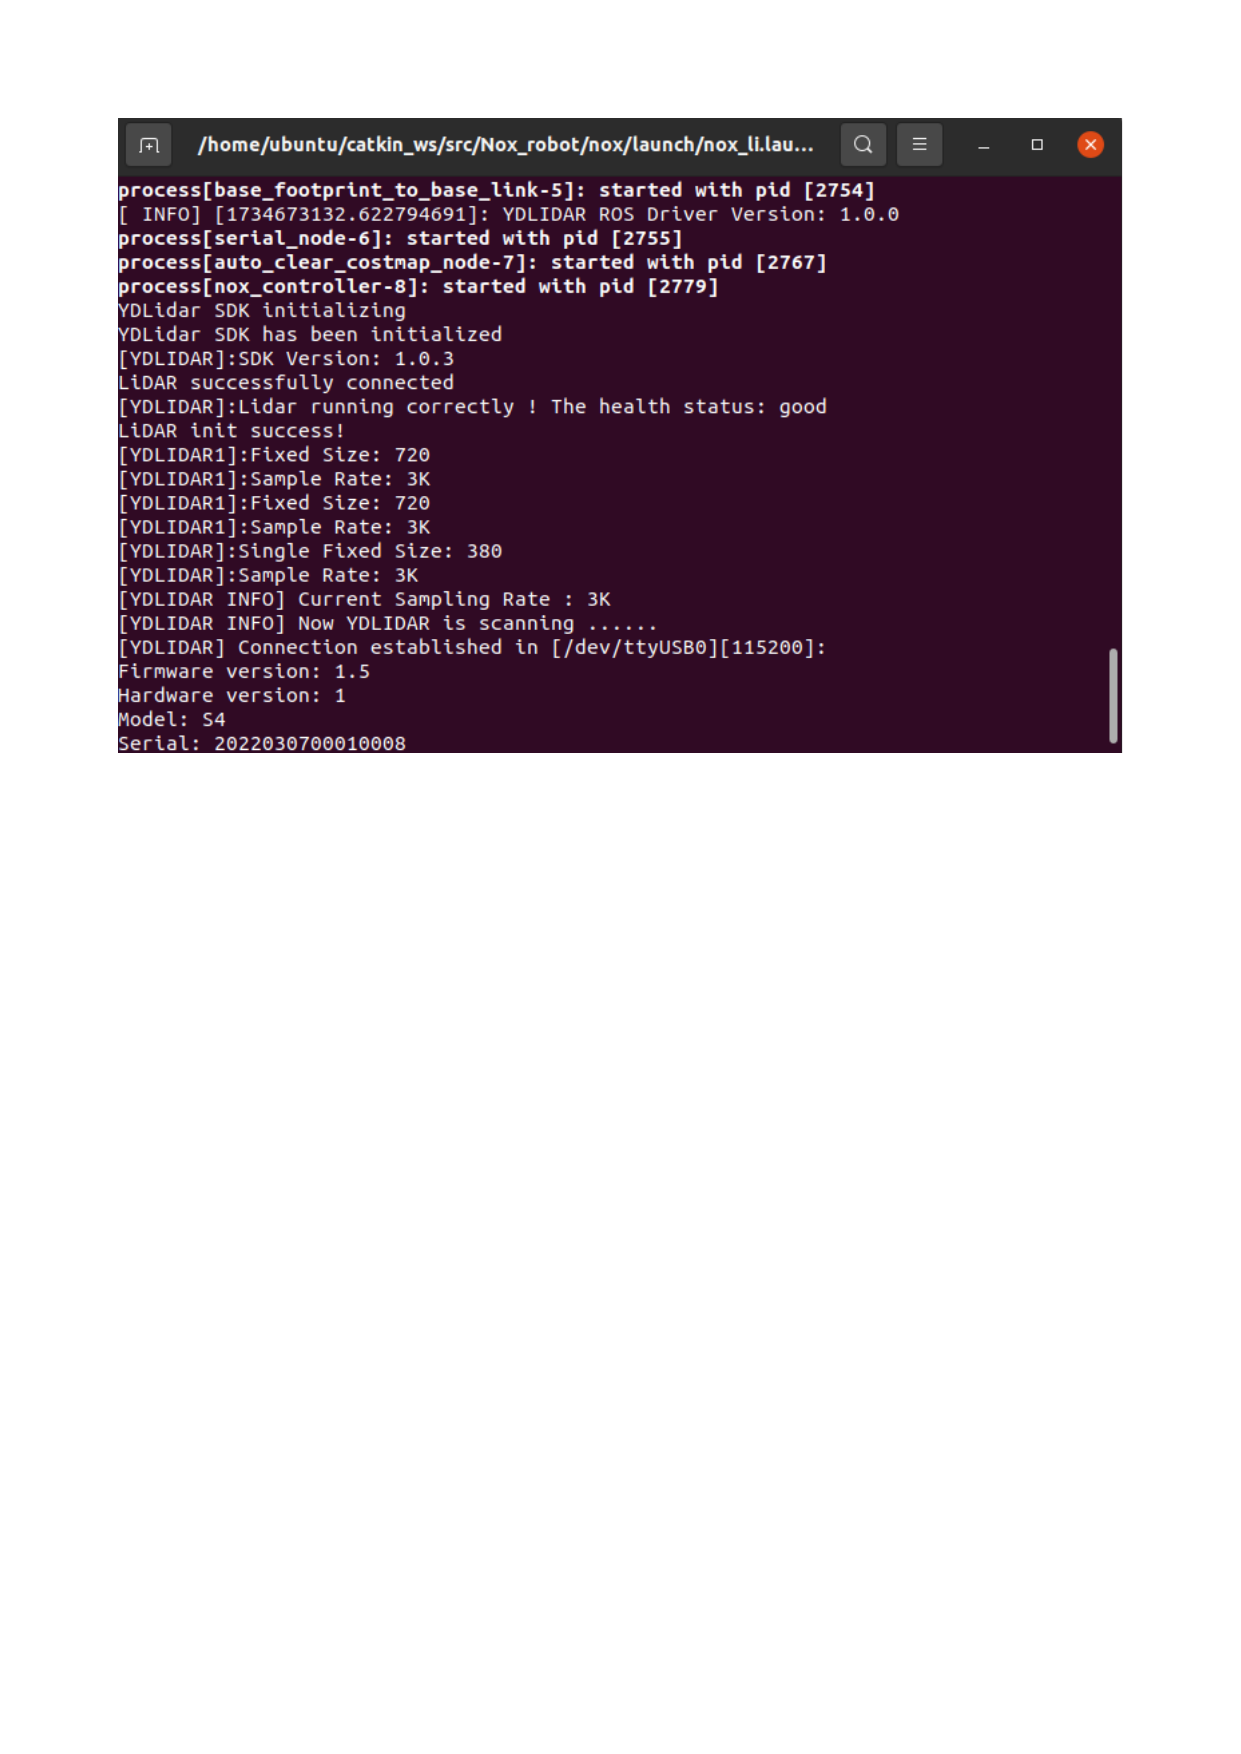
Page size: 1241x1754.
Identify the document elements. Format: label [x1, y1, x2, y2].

picture [118, 118, 1123, 753]
